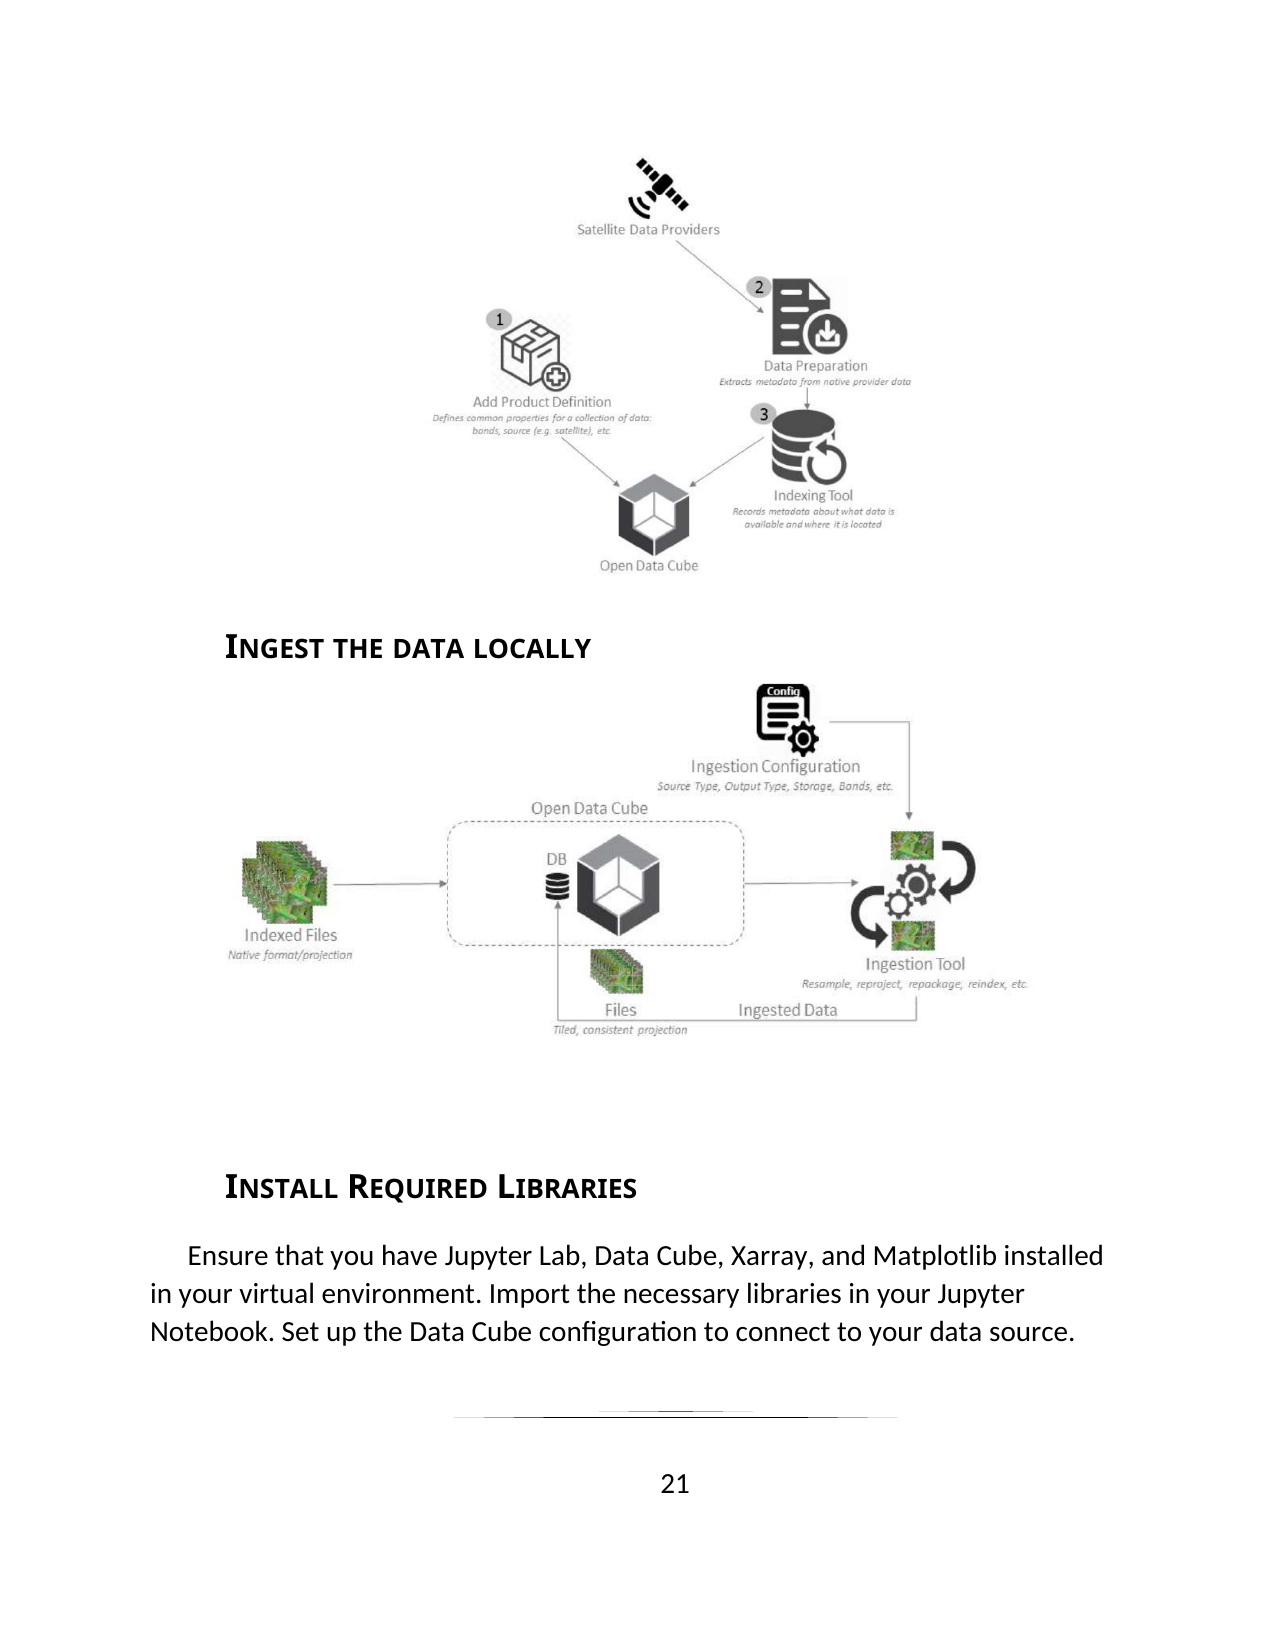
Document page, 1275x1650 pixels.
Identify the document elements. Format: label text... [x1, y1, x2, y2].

picture [421, 150, 929, 583]
picture [218, 671, 1049, 1056]
subtitle Ingest the data locally [150, 623, 1125, 668]
text Ensure that you have Jupyter Lab, Data Cube, Xarray, and Matplotlib installed in your virtual environment. Import the necessary libraries in your Jupyter Notebook. Set up the Data Cube configuration to connect to your data source. [150, 1237, 1125, 1349]
subtitle Install Required Libraries [150, 1163, 1125, 1208]
